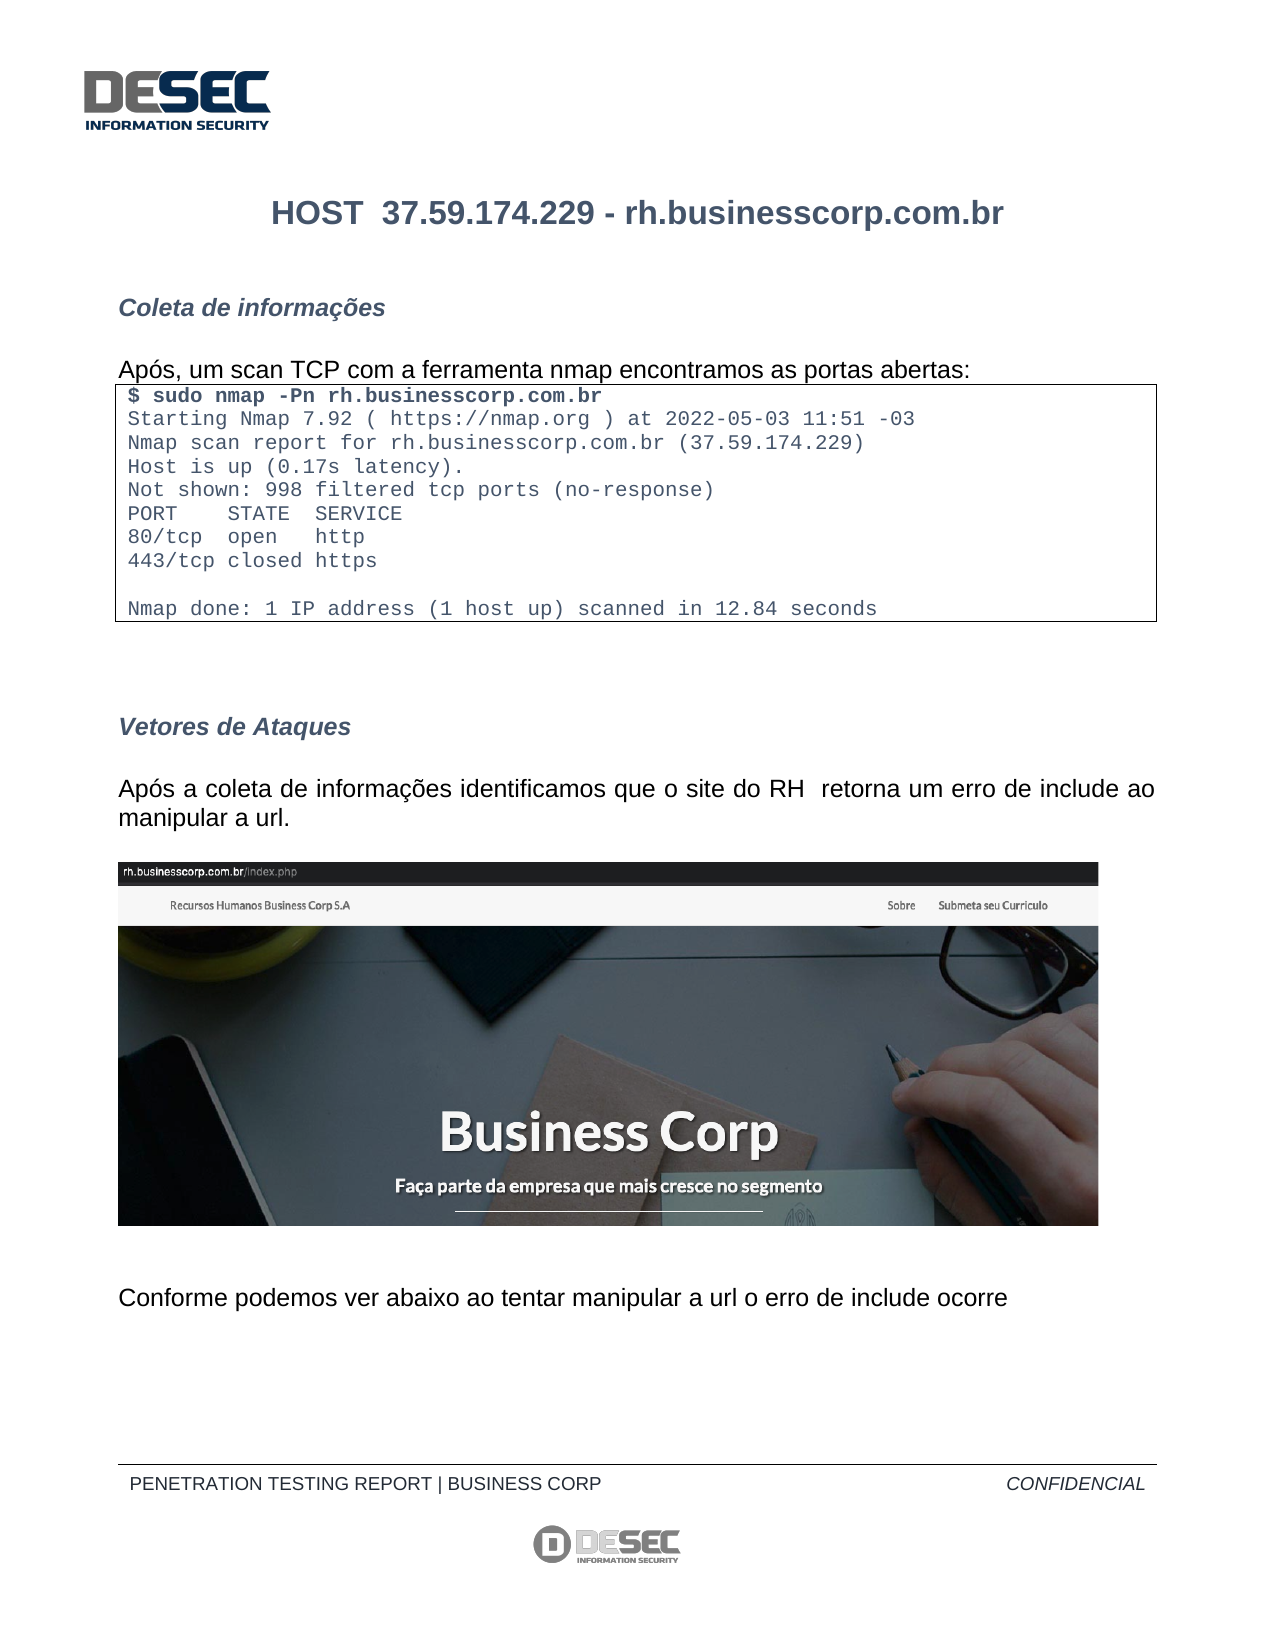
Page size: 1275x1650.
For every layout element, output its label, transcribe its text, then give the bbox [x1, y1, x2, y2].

text Após, um scan TCP com a ferramenta nmap encontramos as portas abertas: [118, 355, 1157, 384]
text Coleta de informações [118, 293, 1157, 321]
table_header $ sudo nmap -Pn rh.businesscorp.com.br Starting Nmap 7.92 ( https://nmap.org ) at 2022-05-03 11:51 -03 Nmap scan report for rh.businesscorp.com.br (37.59.174.229) Host is up (0.17s latency). Not shown: 998 filtered tcp ports (no-response) PORT STATE SERVICE 80/tcp open http 443/tcp closed https Nmap done: 1 IP address (1 host up) scanned in 12.84 seconds [116, 385, 1156, 621]
text HOST 37.59.174.229 - rh.businesscorp.com.br [118, 193, 1157, 232]
text Conforme podemos ver abaixo ao tentar manipular a url o erro de include ocorre [118, 1283, 1157, 1312]
text Vetores de Ataques [118, 712, 1157, 741]
text Após a coleta de informações identificamos que o site do RH retorna um erro de include ao manipular a url. [118, 774, 1157, 832]
picture [84, 71, 271, 130]
picture [118, 862, 1099, 1226]
picture [531, 1520, 684, 1568]
